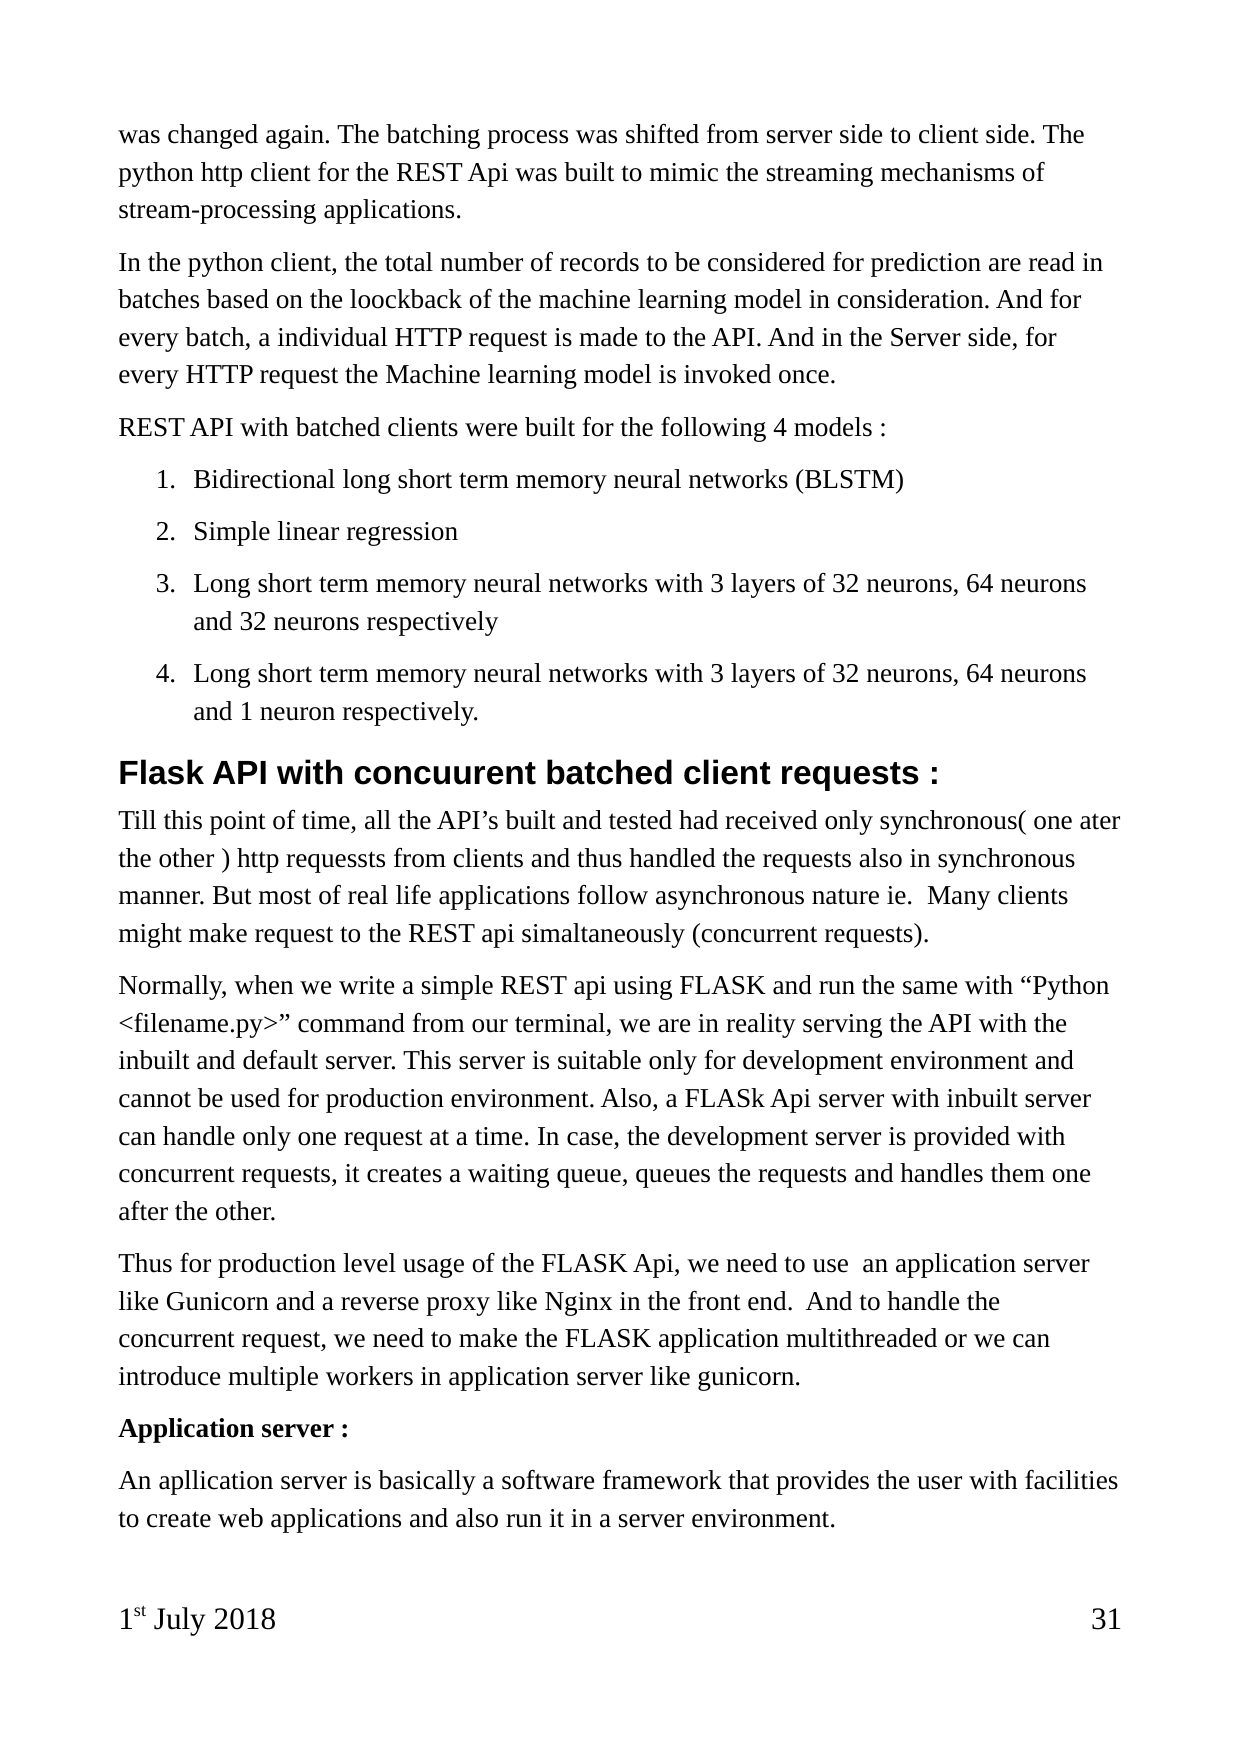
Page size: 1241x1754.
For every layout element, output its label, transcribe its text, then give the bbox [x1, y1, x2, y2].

list Long short term memory neural networks with 3 layers of 32 neurons, 64 neurons and 1 neuron respectively. [156, 657, 1122, 726]
text Application server : [118, 1412, 1122, 1443]
list Long short term memory neural networks with 3 layers of 32 neurons, 64 neurons and 32 neurons respectively [156, 567, 1122, 636]
text Till this point of time, all the API’s built and tested had received only synchronous( one ater the other ) http requessts from clients and thus handled the requests also in synchronous manner. But most of real life applications follow asynchronous nature ie. Many clients might make request to the REST api simaltaneously (concurrent requests). [118, 804, 1122, 948]
text REST API with batched clients were built for the following 4 models : [118, 411, 1122, 442]
text Thus for production level usage of the FLASK Api, we need to use an application server like Gunicorn and a reverse proxy like Nginx in the front end. And to handle the concurrent request, we need to make the FLASK application multithreaded or we can introduce multiple workers in application server like gunicorn. [118, 1247, 1122, 1391]
text An apllication server is basically a software framework that provides the user with facilities to create web applications and also run it in a server environment. [118, 1464, 1122, 1533]
list Bidirectional long short term memory neural networks (BLSTM) [156, 463, 1122, 494]
list Simple linear regression [156, 515, 1122, 546]
text was changed again. The batching process was shifted from server side to client side. The python http client for the REST Api was built to mimic the streaming mechanisms of stream-processing applications. [118, 118, 1122, 225]
text In the python client, the total number of records to be considered for prediction are read in batches based on the loockback of the machine learning model in consideration. And for every batch, a individual HTTP request is made to the API. And in the Server side, for every HTTP request the Machine learning model is invoked once. [118, 246, 1122, 390]
text Normally, when we write a simple REST api using FLASK and run the same with “Python <filename.py>” command from our terminal, we are in reality serving the API with the inbuilt and default server. This server is suitable only for development environment and cannot be used for production environment. Also, a FLASk Api server with inbuilt server can handle only one request at a time. In case, the development server is provided with concurrent requests, it creates a waiting queue, queues the requests and handles them one after the other. [118, 969, 1122, 1226]
subtitle Flask API with concuurent batched client requests : [118, 753, 1122, 792]
